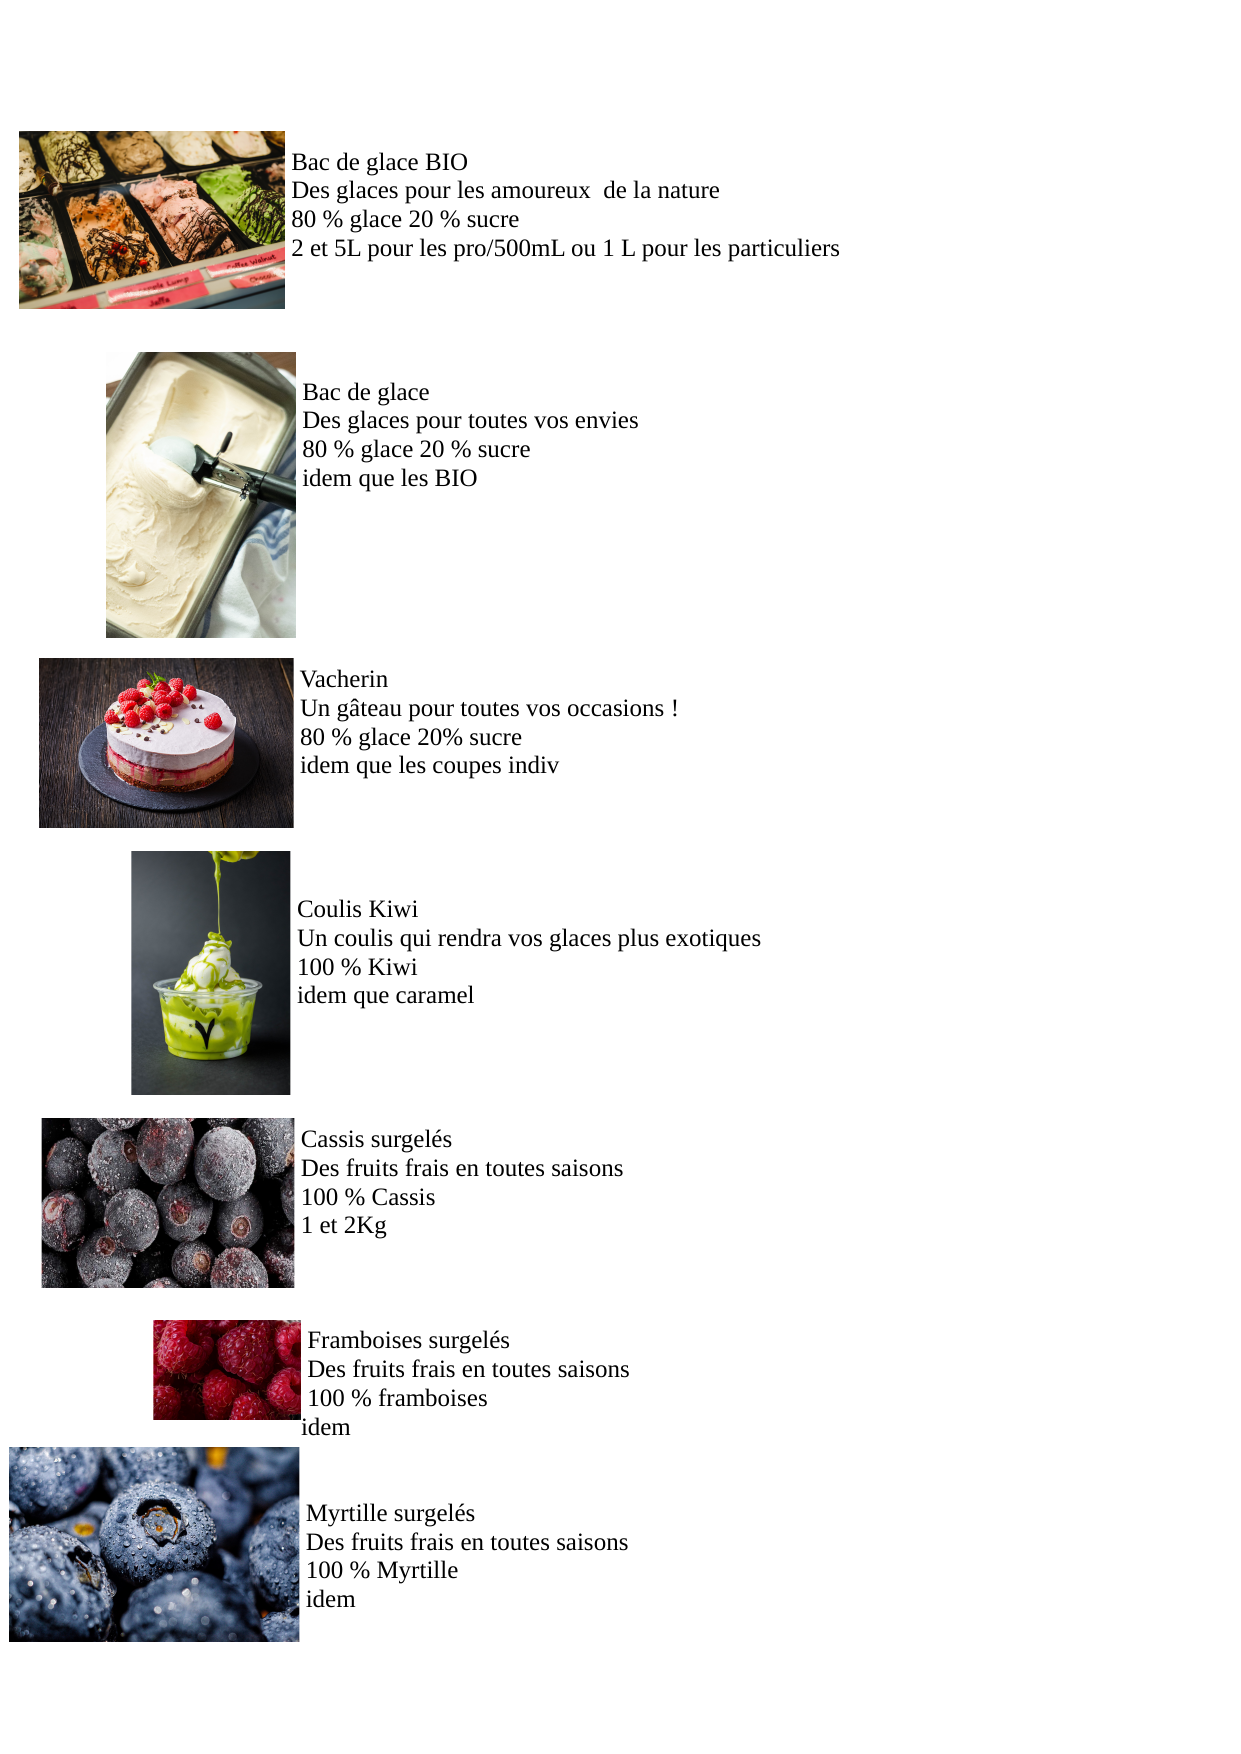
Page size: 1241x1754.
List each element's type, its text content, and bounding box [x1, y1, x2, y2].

picture [39, 658, 294, 828]
text Bac de glace [296, 377, 1122, 406]
text [118, 1326, 153, 1354]
text 2 et 5L pour les pro/500mL ou 1 L pour les particuliers [285, 233, 1122, 262]
text Myrtille surgelés [300, 1498, 1122, 1527]
text Coulis Kiwi [291, 894, 1122, 923]
text [118, 952, 131, 981]
text Des fruits frais en toutes saisons [301, 1354, 1122, 1383]
text Des glaces pour toutes vos envies [296, 406, 1122, 434]
text 80 % glace 20 % sucre [285, 204, 1122, 233]
text Framboises surgelés [301, 1326, 1122, 1354]
text idem que les BIO [296, 463, 1122, 492]
text [118, 1383, 153, 1412]
text [118, 894, 131, 923]
text idem que caramel [291, 981, 1122, 1009]
text Un gâteau pour toutes vos occasions ! [294, 693, 1122, 722]
picture [153, 1320, 301, 1420]
picture [131, 851, 291, 1095]
text 1 et 2Kg [295, 1211, 1122, 1239]
text 80 % glace 20% sucre [294, 722, 1122, 751]
text Des fruits frais en toutes saisons [295, 1153, 1122, 1182]
text 80 % glace 20 % sucre [296, 434, 1122, 463]
picture [106, 352, 296, 638]
text 100 % Myrtille [300, 1556, 1122, 1584]
text Des glaces pour les amoureux de la nature [285, 176, 1122, 204]
text 100 % Cassis [295, 1182, 1122, 1211]
text 100 % Kiwi [291, 952, 1122, 981]
text 100 % framboises [301, 1383, 1122, 1412]
picture [41, 1118, 295, 1288]
text [118, 1354, 153, 1383]
picture [9, 1447, 300, 1642]
text [118, 981, 131, 1009]
text Vacherin [294, 664, 1122, 693]
text idem [118, 1412, 1122, 1441]
text idem que les coupes indiv [294, 751, 1122, 779]
text Cassis surgelés [295, 1124, 1122, 1153]
text idem [300, 1584, 1122, 1613]
picture [19, 131, 285, 309]
text Un coulis qui rendra vos glaces plus exotiques [291, 923, 1122, 952]
text Bac de glace BIO [285, 147, 1122, 176]
text Des fruits frais en toutes saisons [300, 1527, 1122, 1556]
